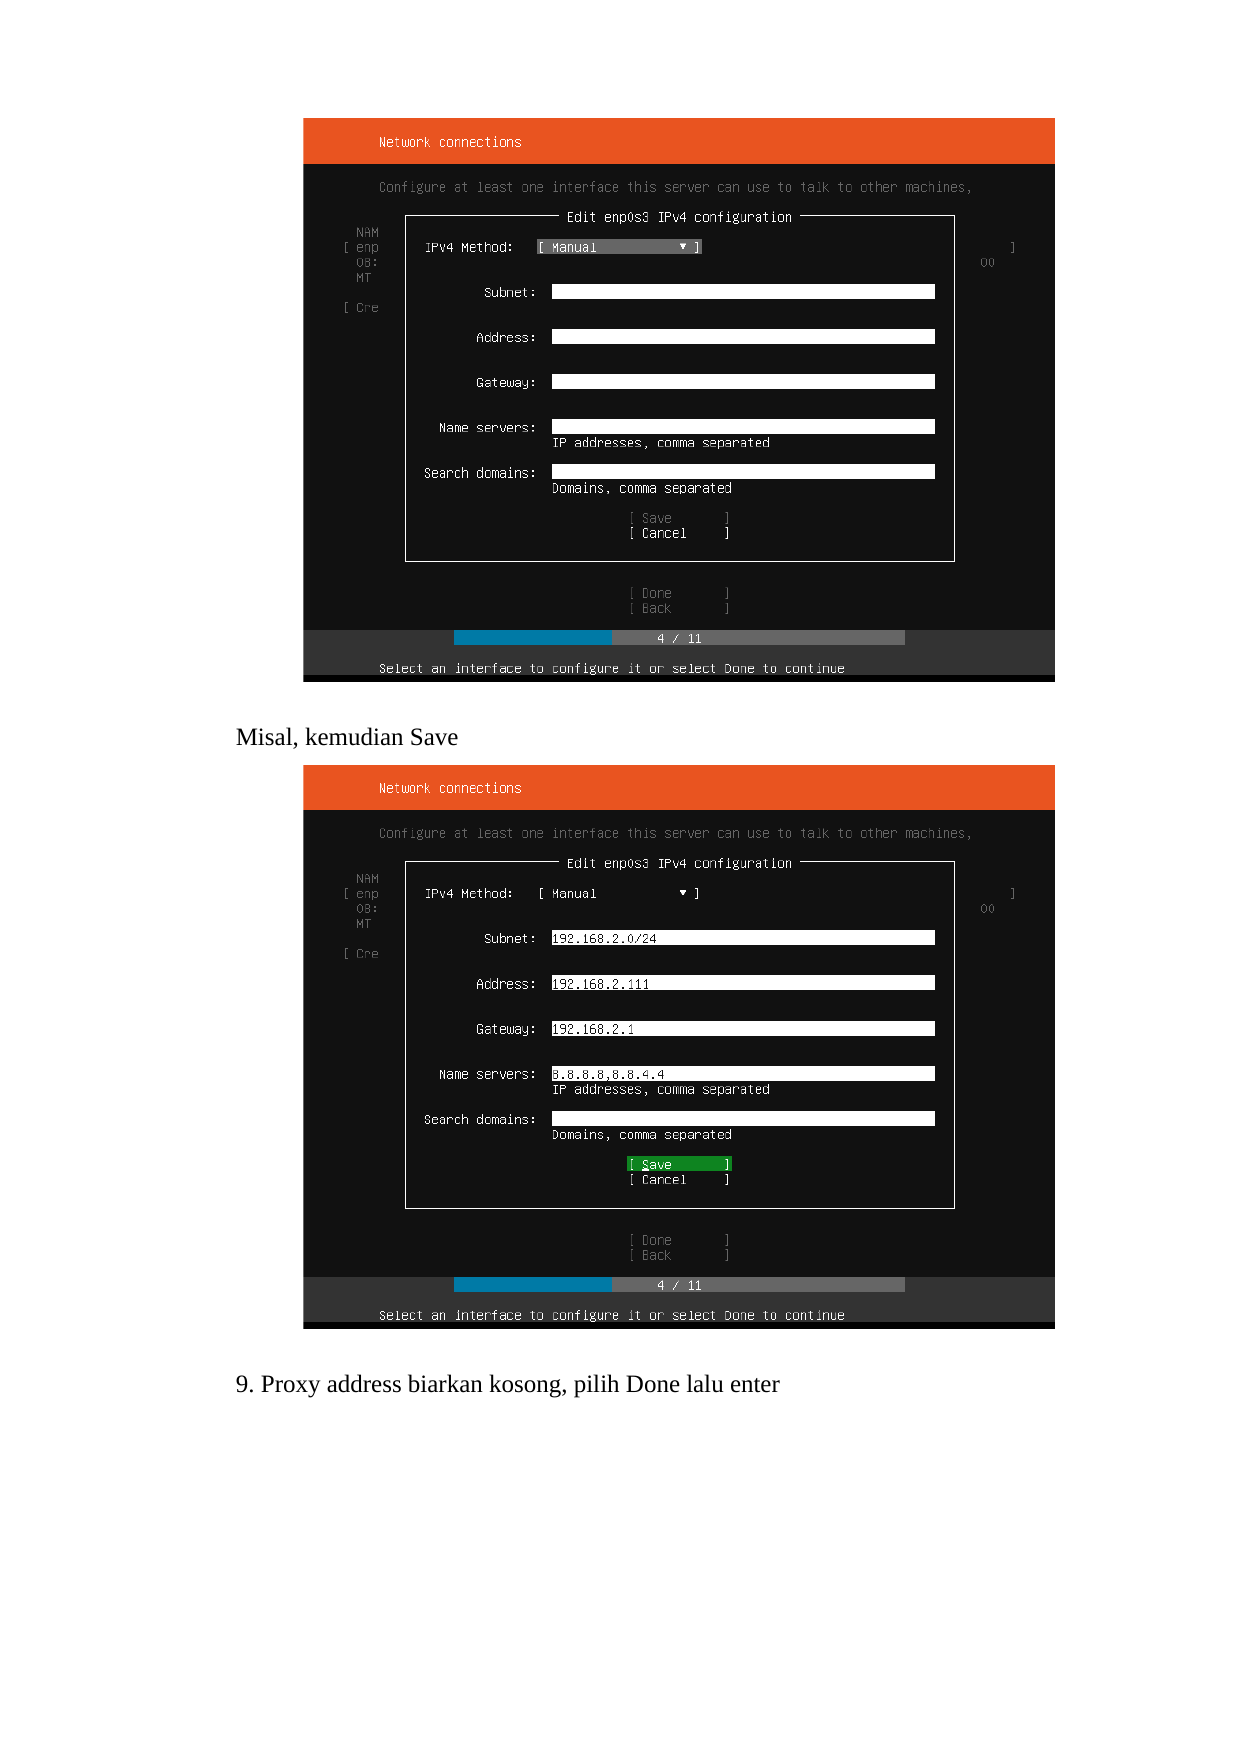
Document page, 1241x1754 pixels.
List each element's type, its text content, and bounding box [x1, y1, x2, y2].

text 9. Proxy address biarkan kosong, pilih Done lalu enter [236, 1369, 1122, 1397]
text Misal, kemudian Save [236, 722, 1122, 751]
picture [303, 765, 1055, 1329]
picture [303, 118, 1055, 682]
